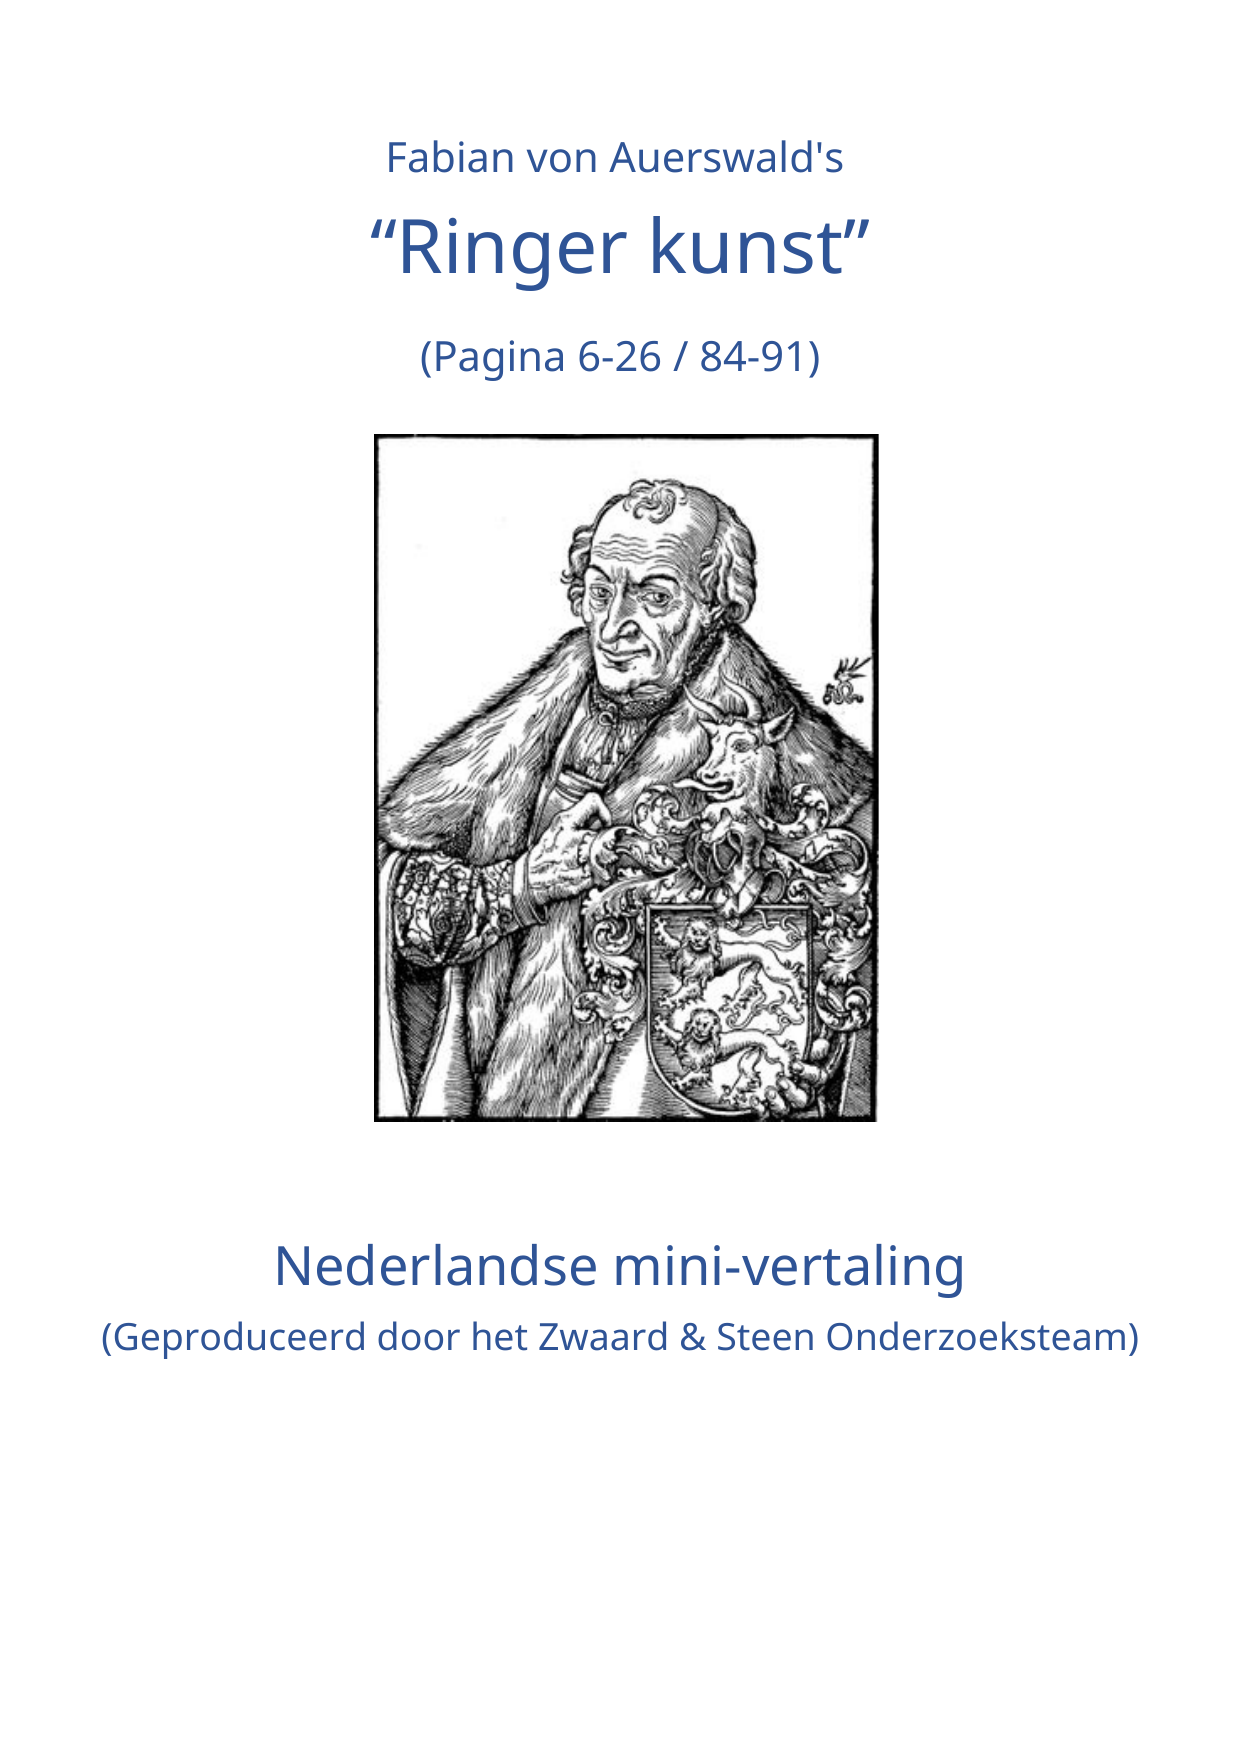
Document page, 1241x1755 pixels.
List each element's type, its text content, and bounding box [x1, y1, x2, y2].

picture [374, 434, 879, 1122]
subtitle “Ringer kunst” [75, 193, 1165, 295]
subtitle Fabian von Auerswald's [75, 128, 1165, 185]
subtitle (Pagina 6-26 / 84-91) [75, 327, 1165, 384]
subtitle (Geproduceerd door het Zwaard & Steen Onderzoeksteam) [75, 1310, 1165, 1361]
subtitle Nederlandse mini-vertaling [75, 1227, 1165, 1301]
